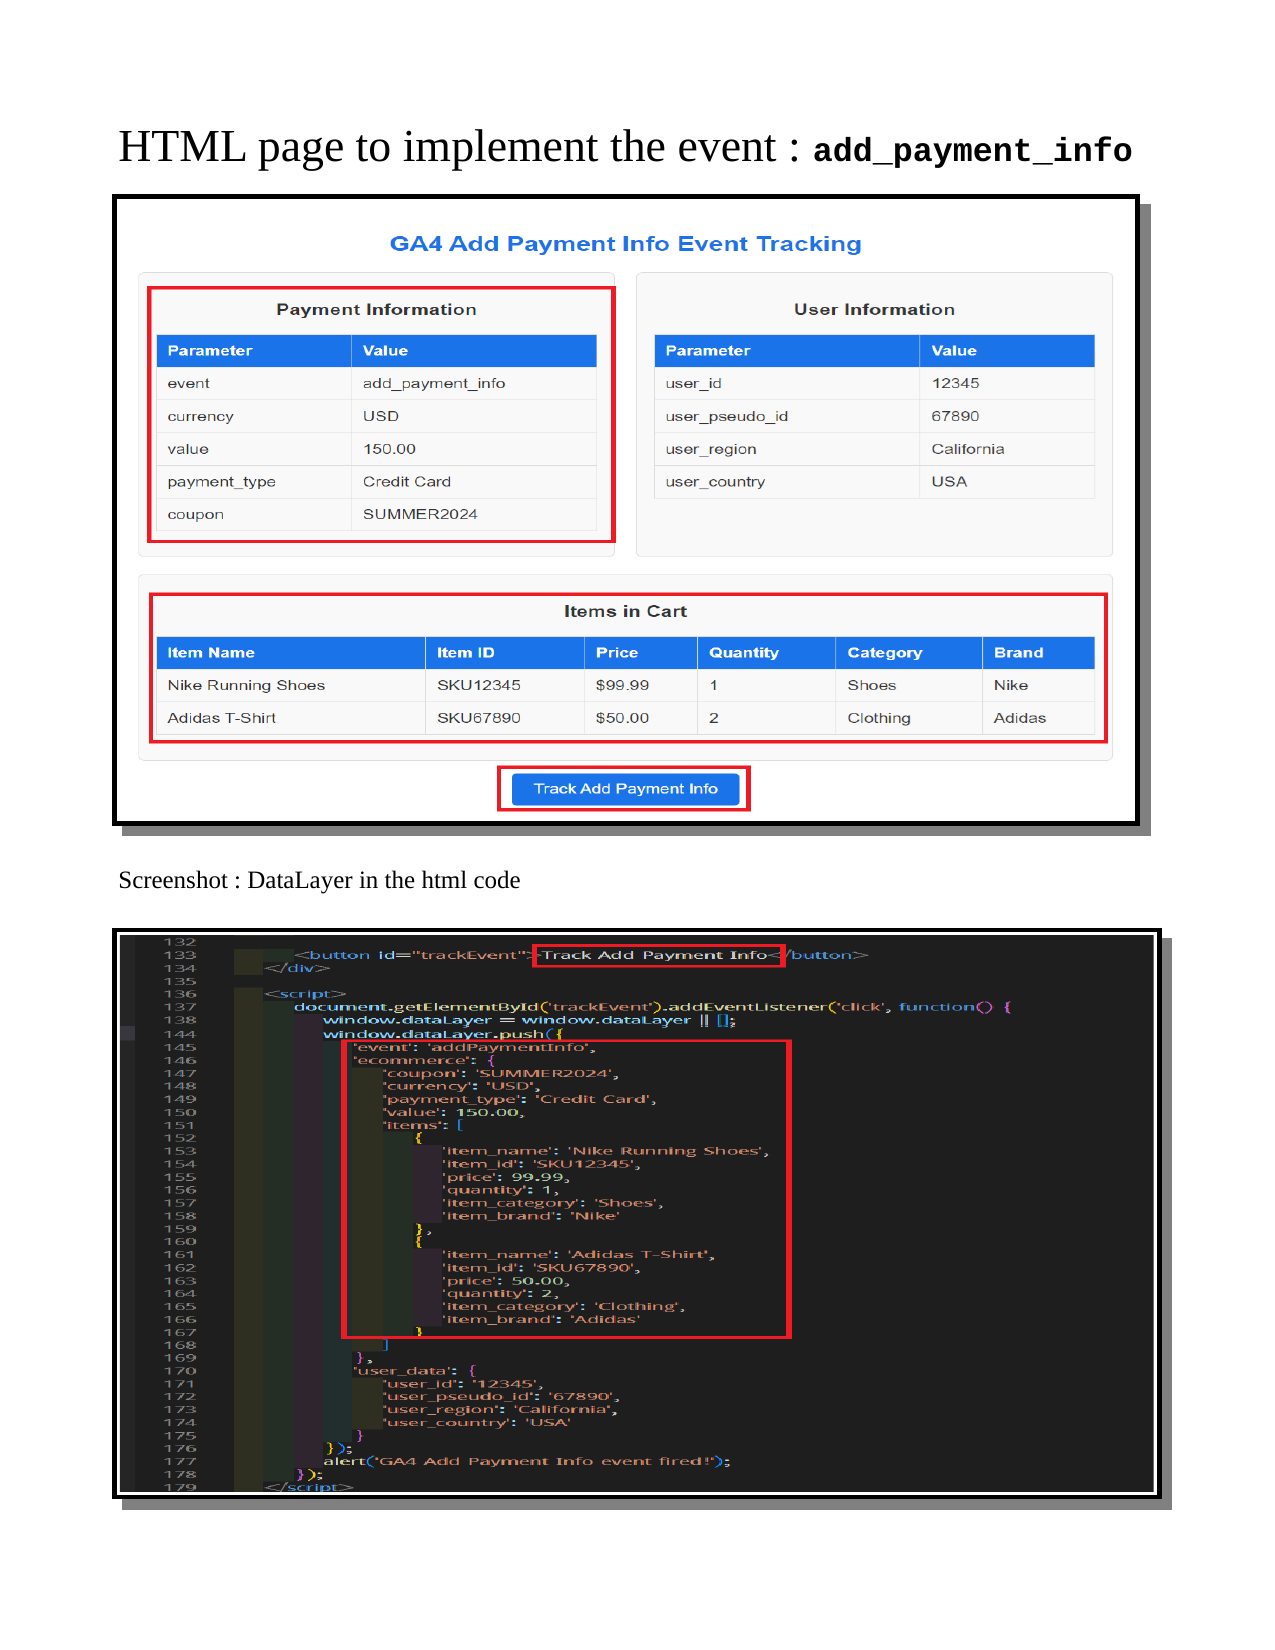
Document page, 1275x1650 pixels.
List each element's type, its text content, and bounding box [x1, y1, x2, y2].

text [117, 932, 1157, 1495]
picture [119, 201, 1133, 818]
picture [119, 935, 1154, 1492]
text HTML page to implement the event : add_payment_info [118, 118, 1157, 171]
text Screenshot : DataLayer in the html code [118, 865, 1157, 894]
